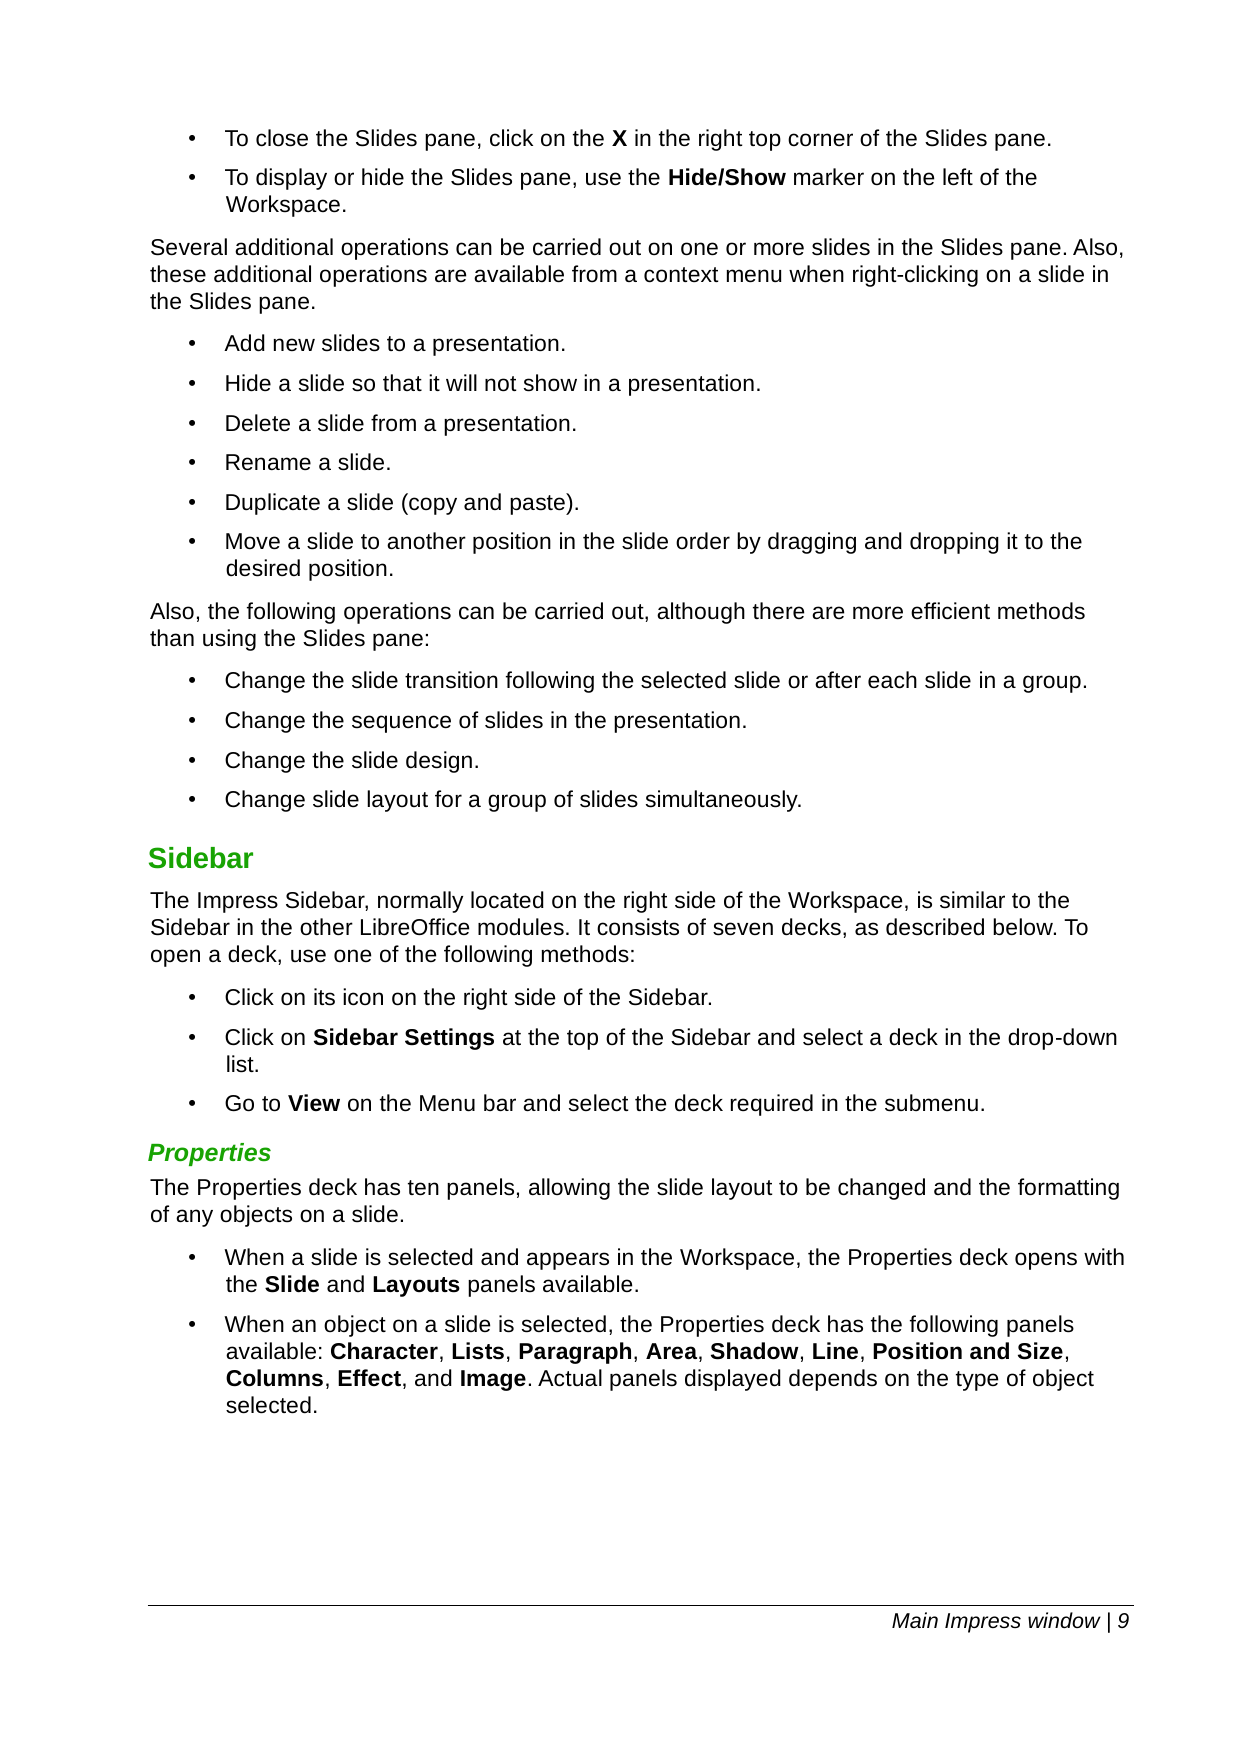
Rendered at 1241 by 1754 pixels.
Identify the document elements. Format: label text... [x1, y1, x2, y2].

list Hide a slide so that it will not show in a presentation. [185, 366, 1134, 396]
list When a slide is selected and appears in the Workspace, the Properties deck opens with the Slide and Layouts panels available. [185, 1240, 1134, 1297]
list Change the slide design. [185, 743, 1134, 773]
list When an object on a slide is selected, the Properties deck has the following panels available: Character, Lists, Paragraph, Area, Shadow, Line, Position and Size, Columns, Effect, and Image. Actual panels displayed depends on the type of object selected. [185, 1307, 1134, 1421]
list Change slide layout for a group of slides simultaneously. [185, 783, 1134, 816]
list Click on Sidebar Settings at the top of the Sidebar and select a deck in the drop‑down list. [185, 1020, 1134, 1077]
list Go to View on the Menu bar and select the deck required in the submenu. [185, 1087, 1134, 1119]
text Also, the following operations can be carried out, although there are more efficient methods than using the Slides pane: [150, 597, 1134, 651]
list To display or hide the Slides pane, use the Hide/Show marker on the left of the Workspace. [185, 161, 1134, 221]
list Add new slides to a presentation. [185, 327, 1134, 357]
list Duplicate a slide (copy and paste). [185, 485, 1134, 515]
subtitle Sidebar [148, 841, 1134, 874]
subtitle Properties [148, 1138, 1134, 1167]
list To close the Slides pane, click on the X in the right top corner of the Slides pane. [185, 121, 1134, 151]
list Rename a slide. [185, 446, 1134, 476]
list The Impress Sidebar, normally located on the right side of the Workspace, is similar to the Sidebar in the other LibreOffice modules. It consists of seven decks, as described below. To open a deck, use one of the following methods: [150, 887, 1134, 968]
list Change the slide transition following the selected slide or after each slide in a group. [185, 664, 1134, 694]
list Change the sequence of slides in the presentation. [185, 703, 1134, 733]
text The Properties deck has ten panels, allowing the slide layout to be changed and the formatting of any objects on a slide. [150, 1174, 1134, 1228]
list Several additional operations can be carried out on one or more slides in the Slides pane. Also, these additional operations are available from a context menu when right-clicking on a slide in the Slides pane. [150, 233, 1134, 314]
list Click on its icon on the right side of the Sidebar. [185, 980, 1134, 1010]
list Delete a slide from a presentation. [185, 406, 1134, 436]
list Move a slide to another position in the slide order by dragging and dropping it to the desired position. [185, 525, 1134, 585]
